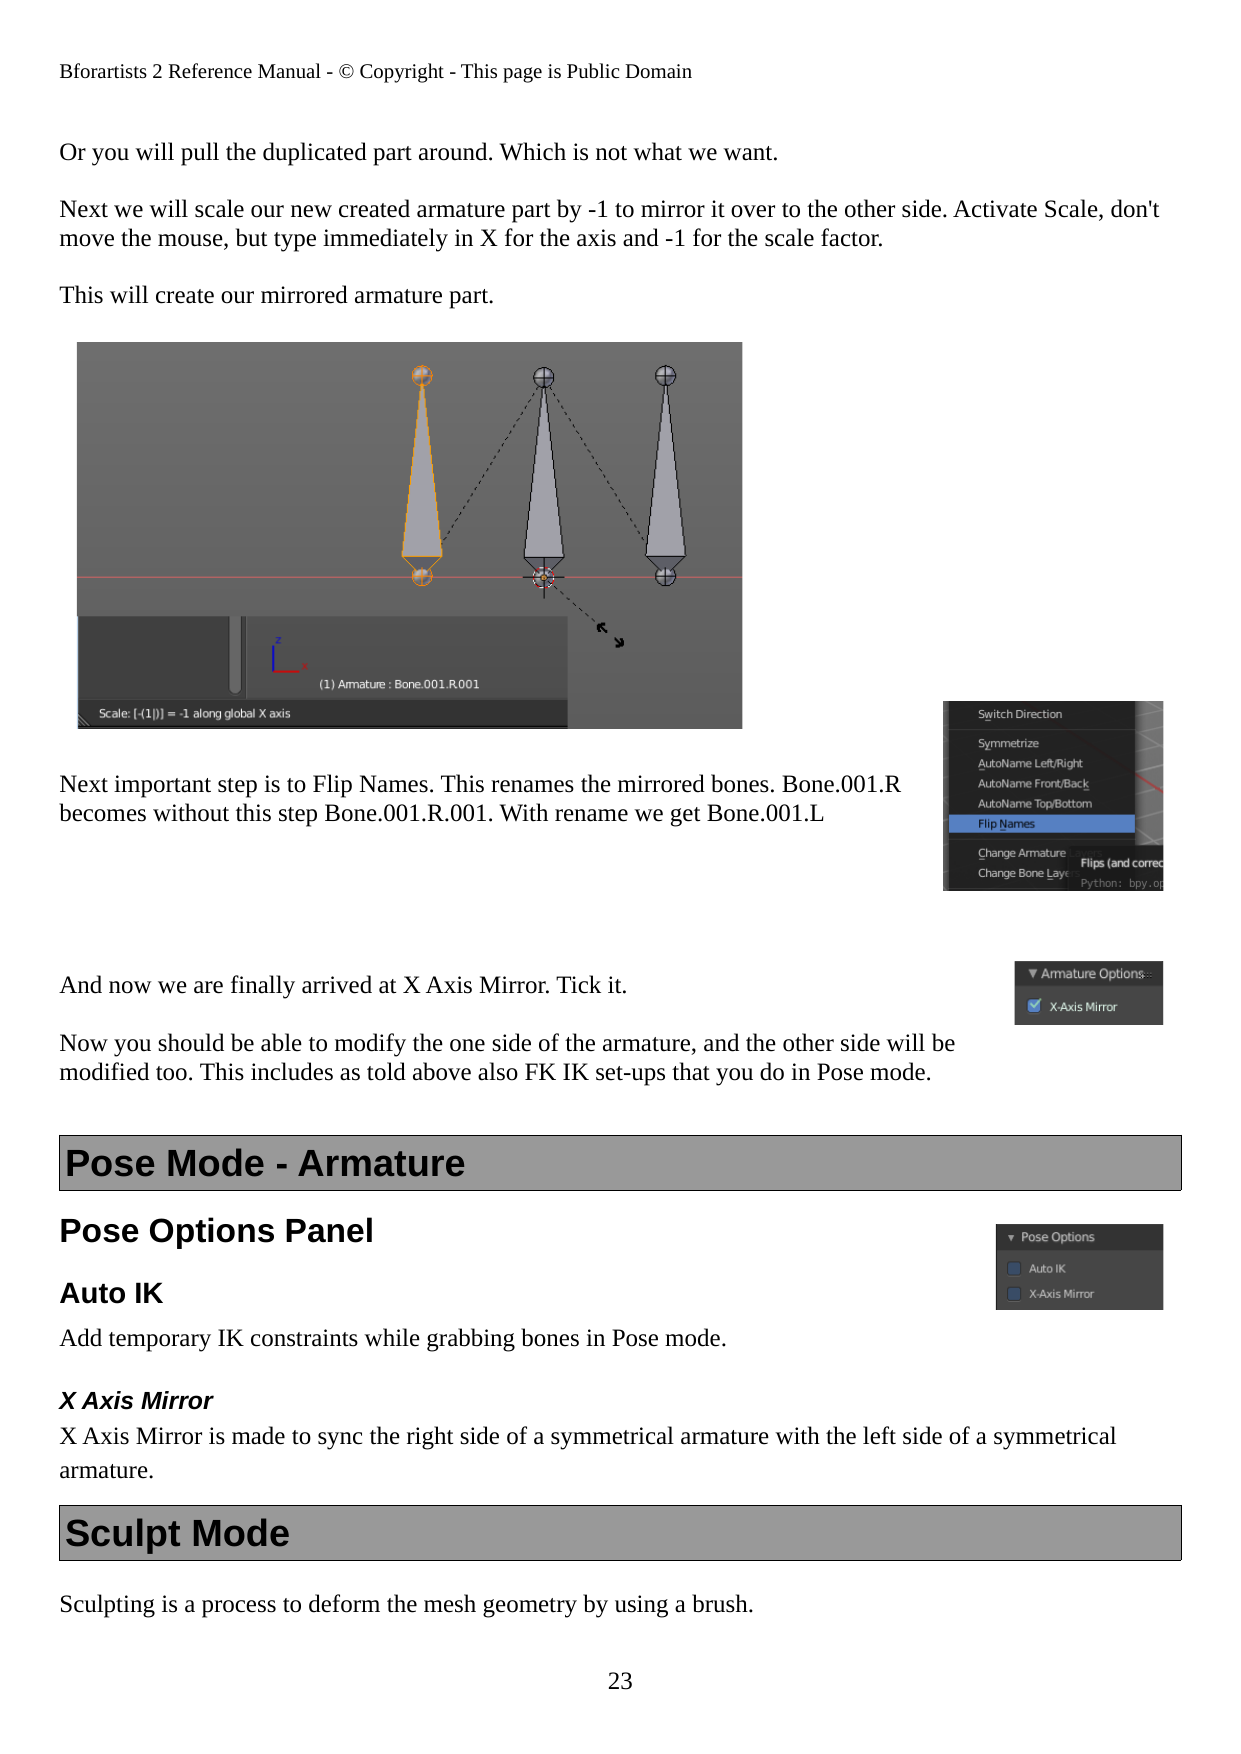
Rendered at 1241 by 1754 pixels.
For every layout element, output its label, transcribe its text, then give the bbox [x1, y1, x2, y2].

subtitle Auto IK [59, 1276, 995, 1310]
picture [76, 342, 743, 729]
table_header Sculpt Mode [60, 1506, 1181, 1560]
text Now you should be able to modify the one side of the armature, and the other side will be modified too. This includes as told above also FK IK set-ups that you do in Pose mode. [59, 1028, 1181, 1085]
table_header Pose Mode - Armature [60, 1136, 1181, 1190]
text Next important step is to Flip Names. This renames the mirrored bones. Bone.001.R becomes without this step Bone.001.R.001. With rename we get Bone.001.L [59, 769, 943, 827]
text X Axis Mirror is made to sync the right side of a symmetrical armature with the left side of a symmetrical armature. [59, 1421, 1181, 1484]
text Next we will scale our new created armature part by -1 to mirror it over to the other side. Activate Scale, don't move the mouse, but type immediately in X for the axis and -1 for the scale factor. [59, 194, 1181, 252]
picture [995, 1224, 1164, 1310]
picture [943, 701, 1164, 891]
subtitle Pose Options Panel [59, 1211, 1181, 1249]
text Or you will pull the duplicated part around. Which is not what we want. [59, 137, 1181, 165]
text And now we are finally arrived at X Axis Mirror. Tick it. [59, 970, 1014, 999]
subtitle X Axis Mirror [59, 1386, 1181, 1415]
text Sculpting is a process to deform the mesh geometry by using a brush. [59, 1589, 1181, 1617]
text This will create our mirrored armature part. [59, 280, 1181, 309]
text Add temporary IK constraints while grabbing bones in Pose mode. [59, 1323, 1181, 1351]
subtitle [1164, 1276, 1181, 1310]
picture [1014, 961, 1164, 1025]
